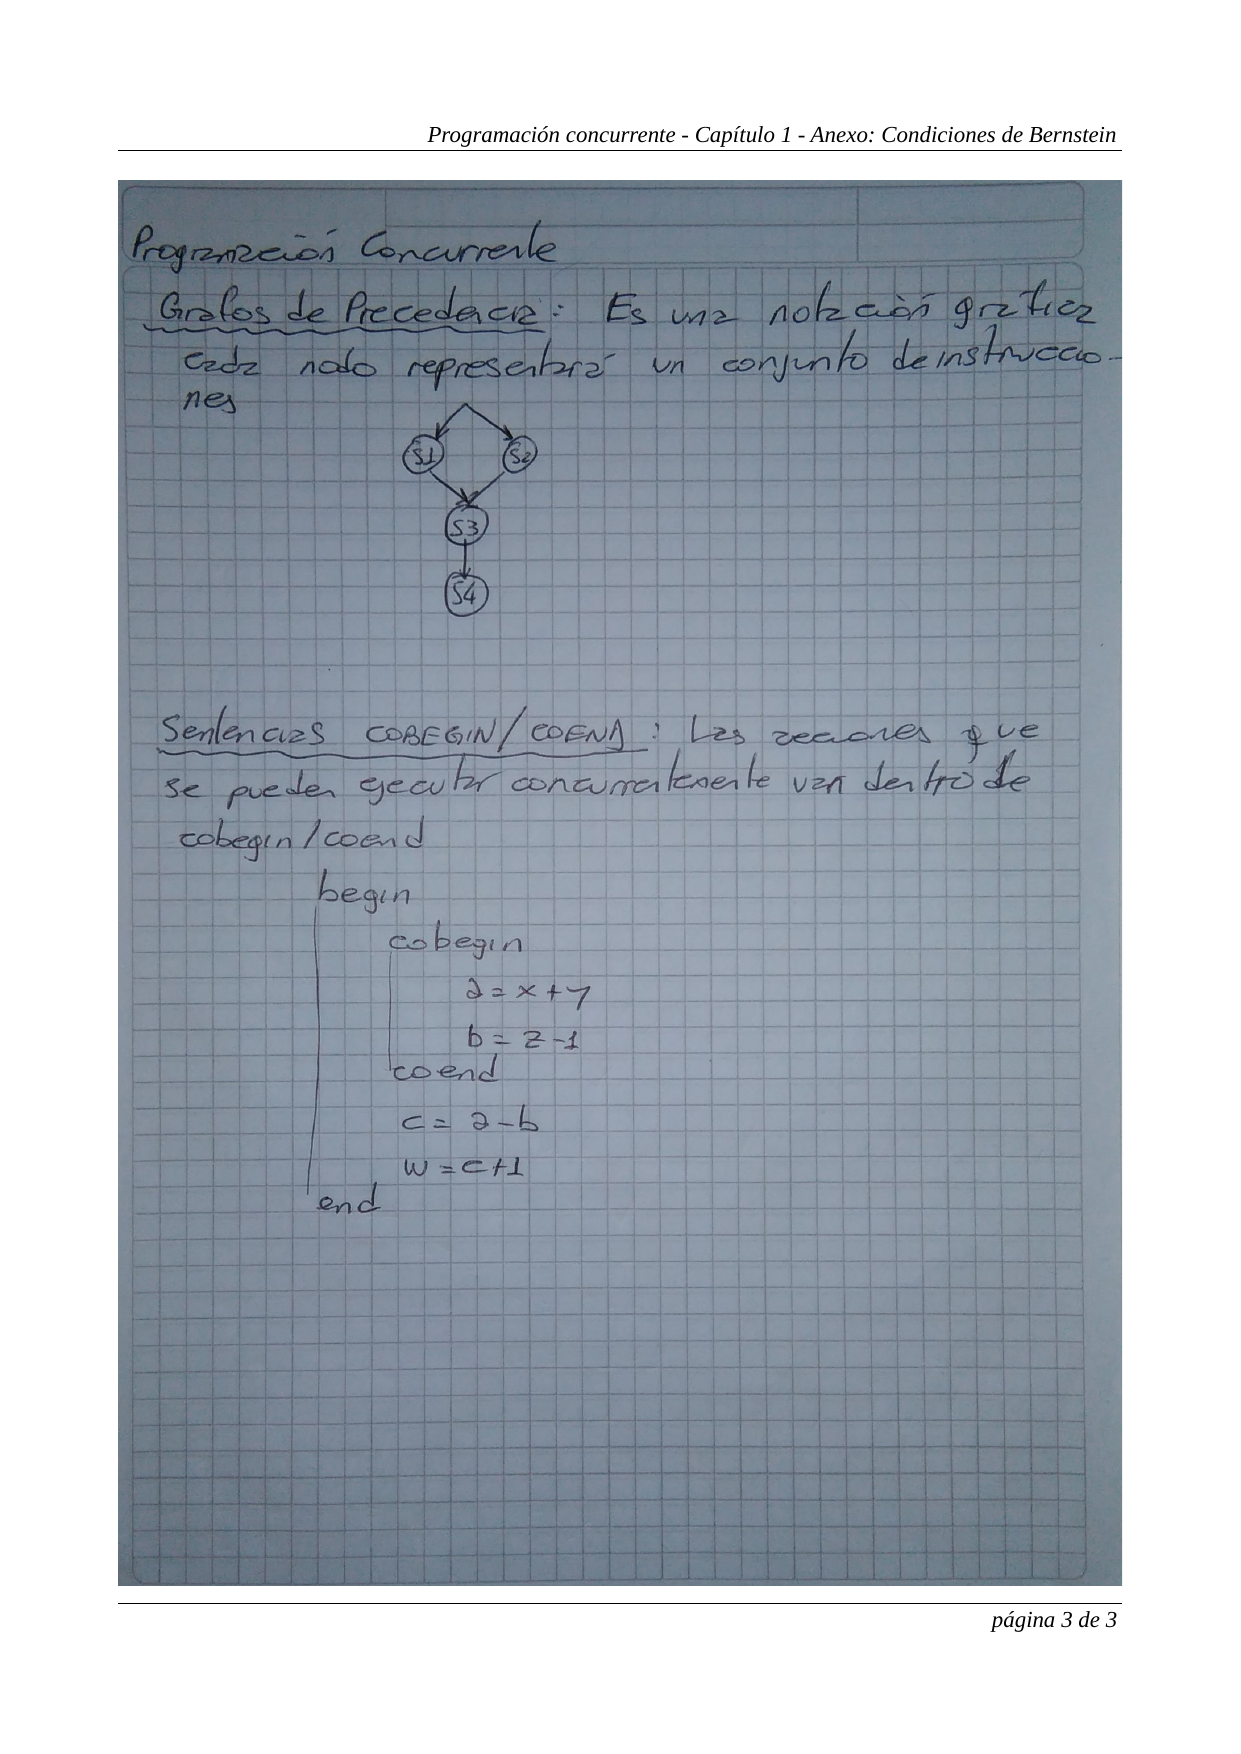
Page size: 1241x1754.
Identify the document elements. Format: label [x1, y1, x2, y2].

picture [118, 180, 1123, 1586]
